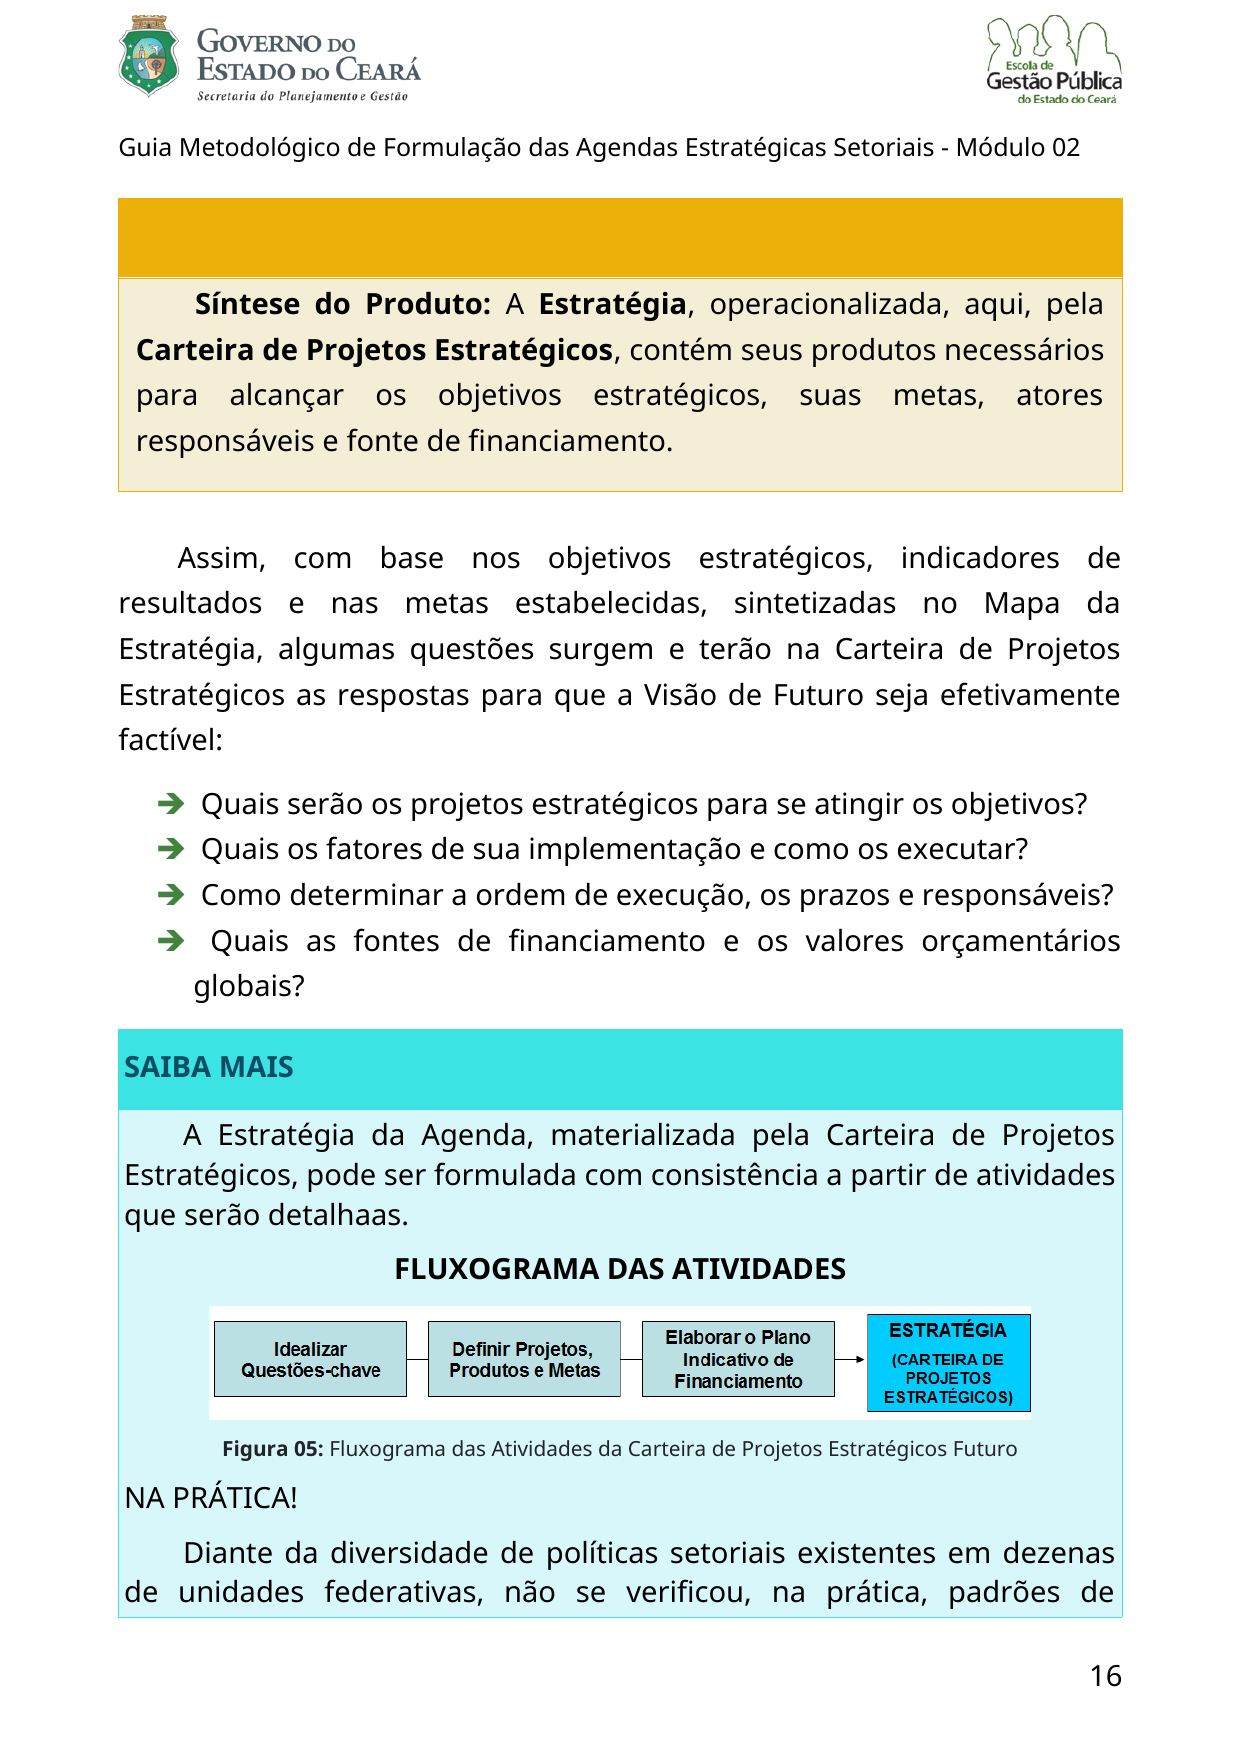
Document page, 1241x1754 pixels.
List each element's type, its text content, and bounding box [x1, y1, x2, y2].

list Quais as fontes de financiamento e os valores orçamentários globais? [156, 920, 1122, 1005]
table_cell Síntese do Produto: A Estratégia, operacionalizada, aqui, pela Carteira de Projetos Estratégicos, contém seus produtos necessários para alcançar os objetivos estratégicos, suas metas, atores responsáveis e fonte de financiamento. [119, 279, 1122, 491]
picture [209, 1306, 1032, 1420]
list Quais serão os projetos estratégicos para se atingir os objetivos? [156, 783, 1122, 823]
picture [118, 15, 1122, 103]
text Assim, com base nos objetivos estratégicos, indicadores de resultados e nas metas estabelecidas, sintetizadas no Mapa da Estratégia, algumas questões surgem e terão na Carteira de Projetos Estratégicos as respostas para que a Visão de Futuro seja efetivamente factível: [118, 537, 1122, 759]
list Quais os fatores de sua implementação e como os executar? [156, 829, 1122, 868]
table_header [119, 199, 1122, 277]
table_cell A Estratégia da Agenda, materializada pela Carteira de Projetos Estratégicos, pode ser formulada com consistência a partir de atividades que serão detalhaas. FLUXOGRAMA DAS ATIVIDADES Figura 05: Fluxograma das Atividades da Carteira de Projetos Estratégicos Futuro NA PRÁTICA! Diante da diversidade de políticas setoriais existentes em dezenas de unidades federativas, não se verificou, na prática, padrões de [119, 1110, 1122, 1617]
list Como determinar a ordem de execução, os prazos e responsáveis? [156, 874, 1122, 914]
table_header SAIBA MAIS [119, 1030, 1122, 1109]
